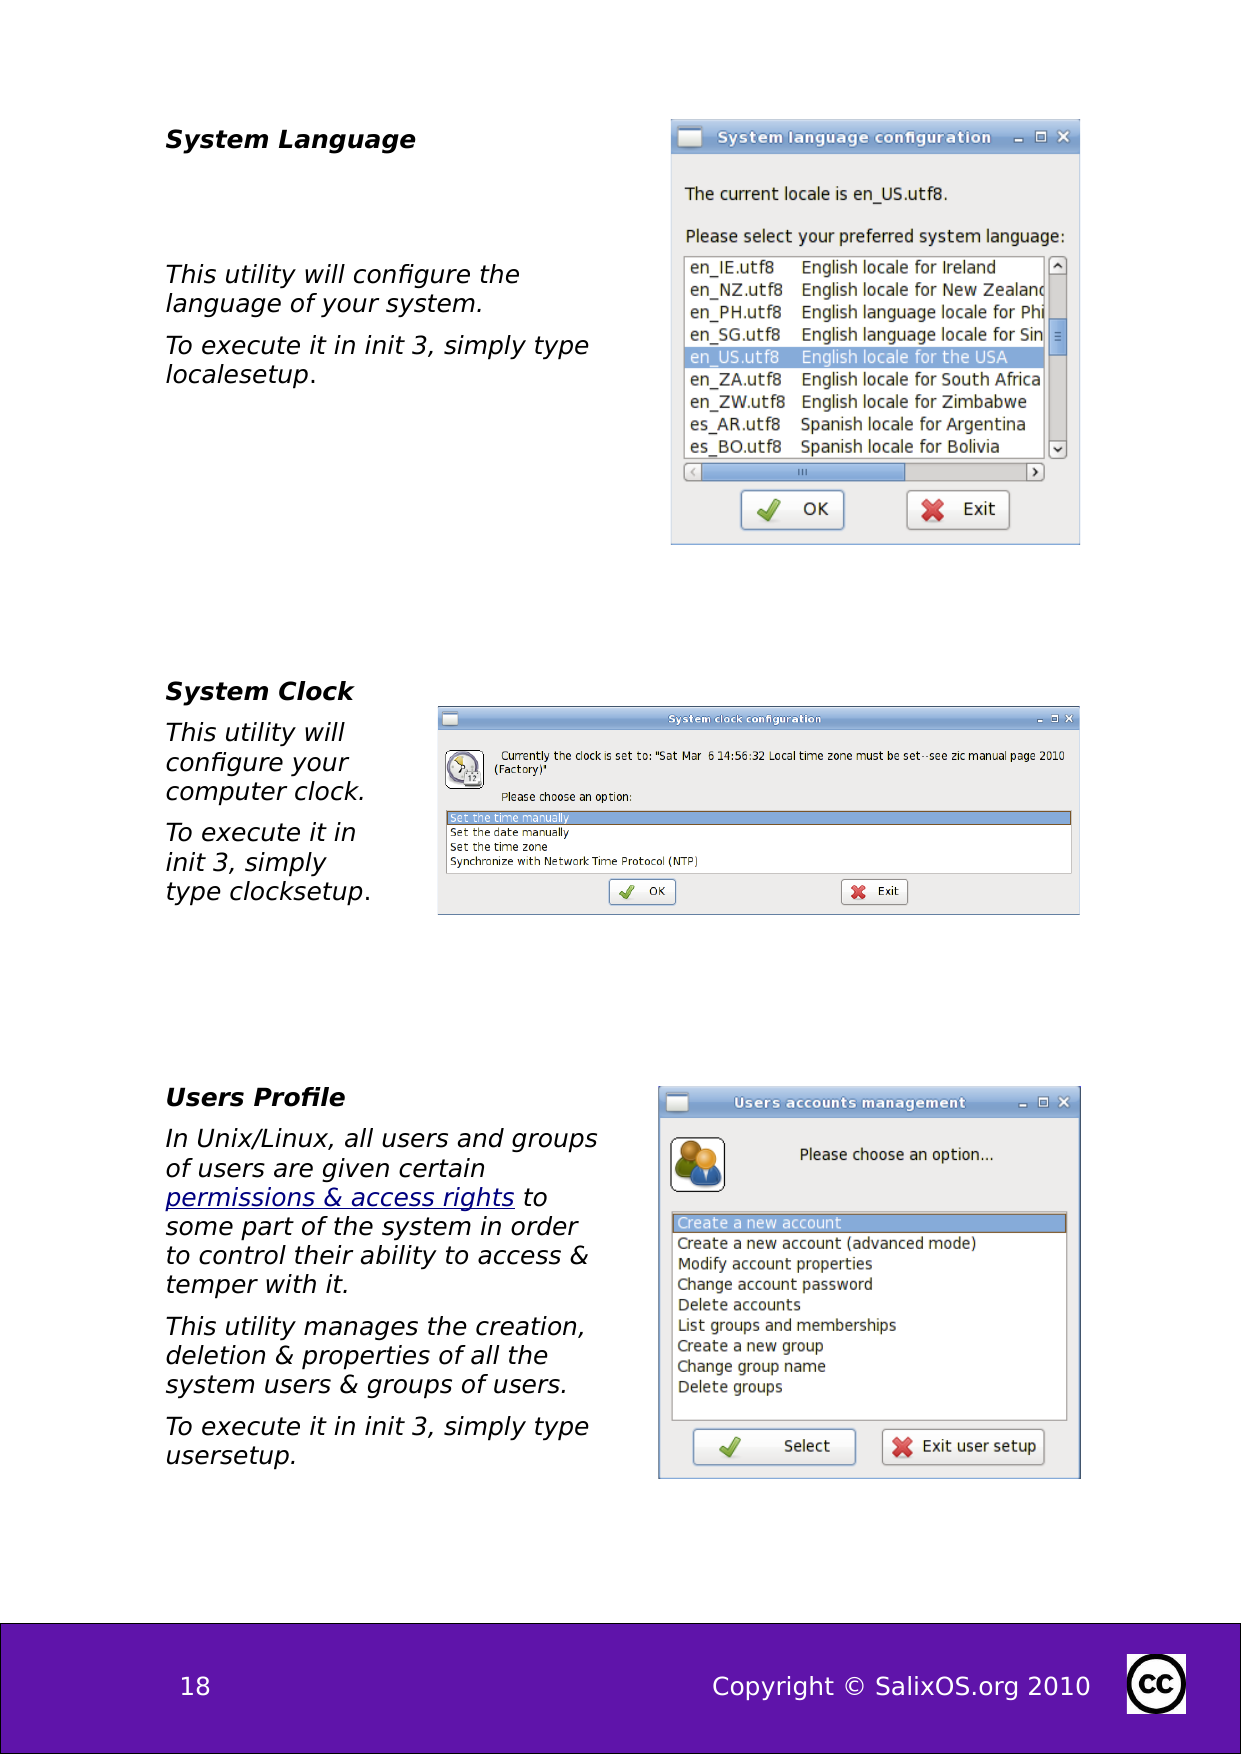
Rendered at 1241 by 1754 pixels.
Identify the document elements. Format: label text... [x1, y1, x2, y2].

text [1081, 1312, 1104, 1400]
text To execute it in init 3, simply type localesetup. [165, 331, 670, 389]
text This utility will configure the language of your system. [165, 260, 670, 319]
picture [1126, 1654, 1186, 1714]
text [1081, 1125, 1104, 1300]
subtitle System Clock [165, 677, 1104, 706]
subtitle Users Profile [165, 1083, 1104, 1112]
text This utility manages the creation, deletion & properties of all the system users & groups of users. [165, 1312, 658, 1400]
text [1080, 819, 1104, 906]
text [1081, 1412, 1104, 1471]
text To execute it in init 3, simply type usersetup. [165, 1412, 658, 1471]
picture [437, 706, 1080, 915]
text [1081, 331, 1104, 389]
subtitle [1081, 126, 1104, 155]
text In Unix/Linux, all users and groups of users are given certain permissions & access rights to some part of the system in order to control their ability to access & temper with it. [165, 1125, 658, 1300]
picture [670, 119, 1081, 545]
subtitle System Language [165, 126, 670, 155]
text [1081, 260, 1104, 319]
text This utility will configure your computer clock. [165, 719, 437, 806]
picture [658, 1086, 1081, 1479]
text [1080, 719, 1104, 806]
text To execute it in init 3, simply type clocksetup. [165, 819, 437, 906]
